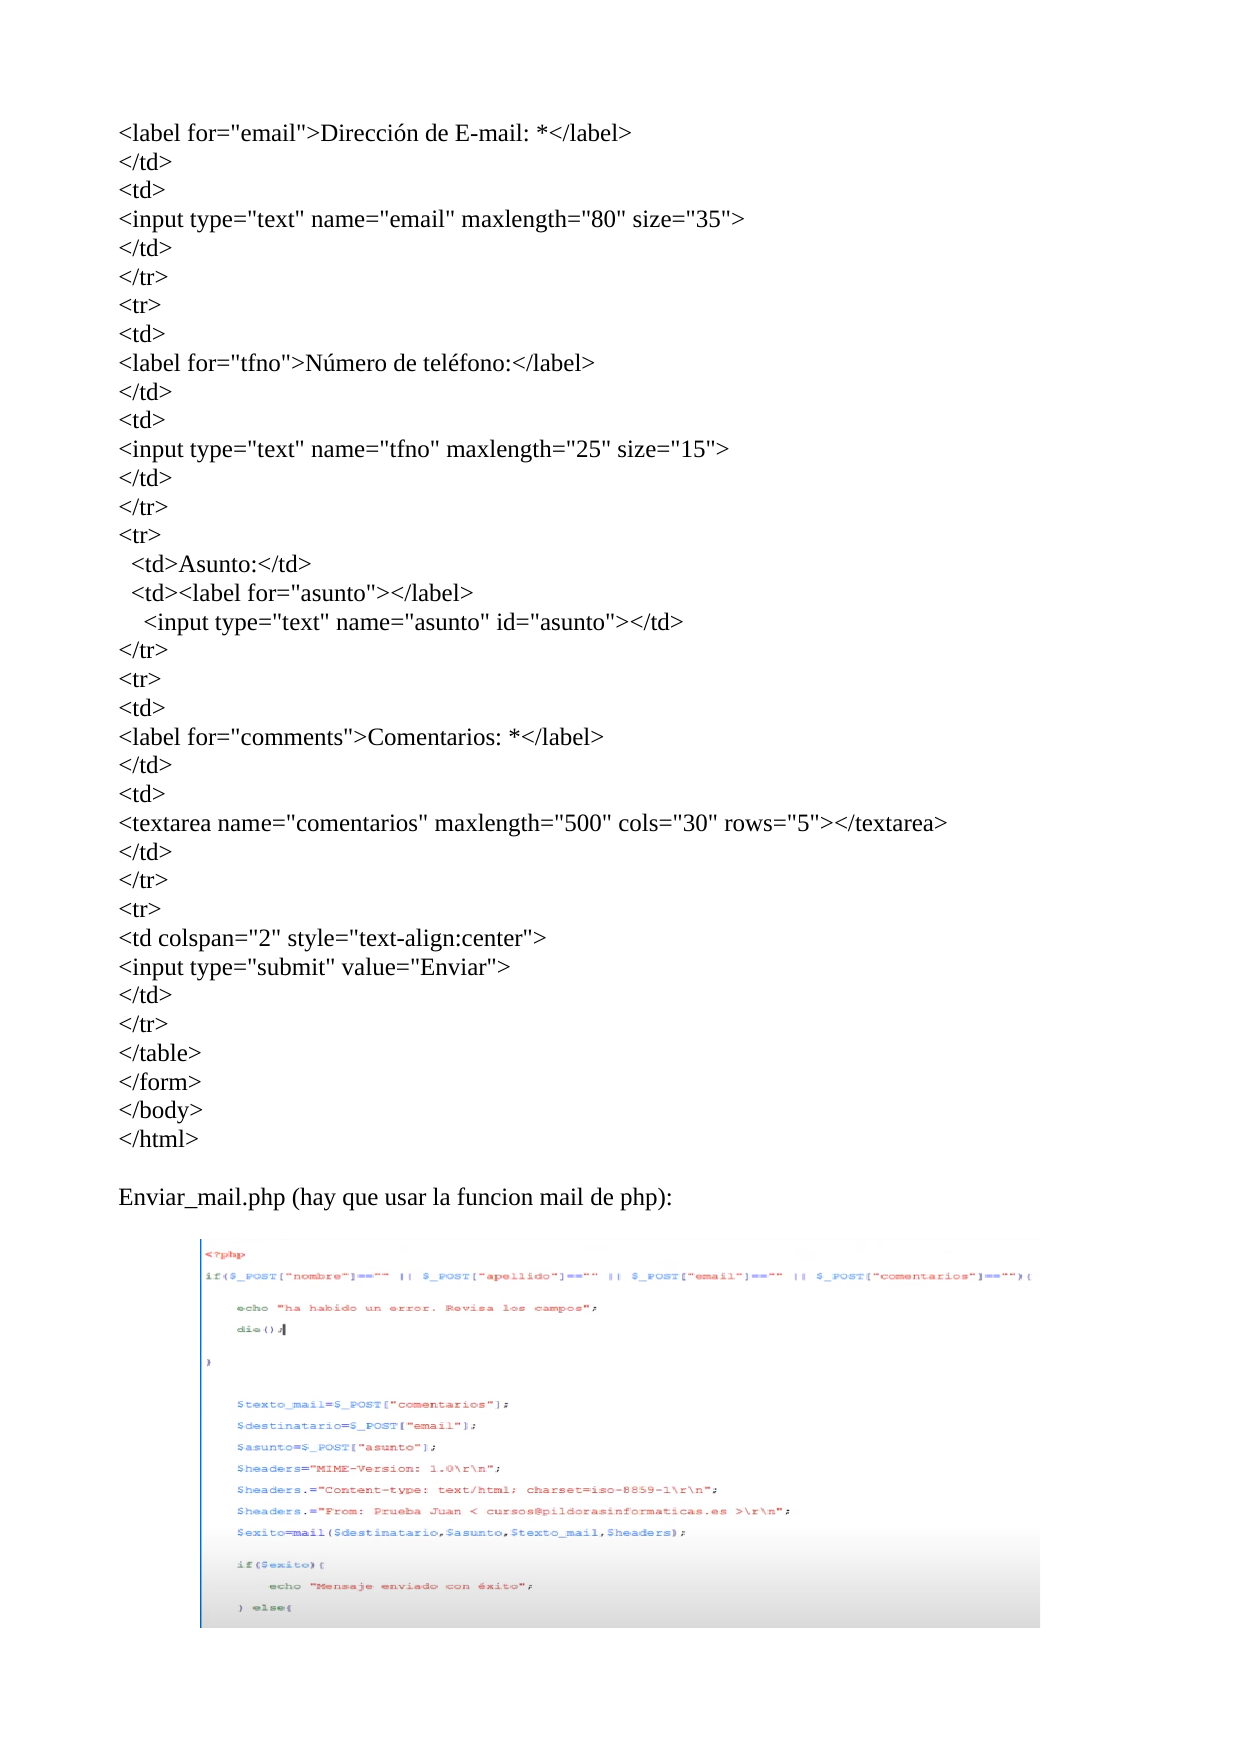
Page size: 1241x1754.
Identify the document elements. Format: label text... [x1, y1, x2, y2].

text <td><label for="asunto"></label> [118, 578, 1122, 607]
text <input type="text" name="asunto" id="asunto"></td> [118, 607, 1122, 636]
text <td> [118, 176, 1122, 204]
text <td> [118, 319, 1122, 348]
text <td> [118, 693, 1122, 722]
text <input type="text" name="email" maxlength="80" size="35"> [118, 204, 1122, 233]
text </body> [118, 1096, 1122, 1124]
text </tr> [118, 1009, 1122, 1038]
picture [200, 1239, 1041, 1628]
text <label for="tfno">Número de teléfono:</label> [118, 348, 1122, 377]
text </td> [118, 463, 1122, 492]
text <tr> [118, 664, 1122, 693]
text </td> [118, 377, 1122, 406]
text <td> [118, 406, 1122, 434]
text </table> [118, 1038, 1122, 1067]
text <input type="text" name="tfno" maxlength="25" size="15"> [118, 434, 1122, 463]
text </td> [118, 837, 1122, 866]
text </td> [118, 233, 1122, 262]
text </tr> [118, 636, 1122, 664]
text <label for="comments">Comentarios: *</label> [118, 722, 1122, 751]
text </form> [118, 1067, 1122, 1096]
text Enviar_mail.php (hay que usar la funcion mail de php): [118, 1182, 1122, 1211]
text </html> [118, 1124, 1122, 1153]
text </td> [118, 751, 1122, 779]
text <td> [118, 779, 1122, 808]
text <tr> [118, 291, 1122, 319]
text <textarea name="comentarios" maxlength="500" cols="30" rows="5"></textarea> [118, 808, 1122, 837]
text <td colspan="2" style="text-align:center"> [118, 923, 1122, 952]
text <tr> [118, 894, 1122, 923]
text <input type="submit" value="Enviar"> [118, 952, 1122, 981]
text <td>Asunto:</td> [118, 549, 1122, 578]
text </tr> [118, 262, 1122, 291]
text <tr> [118, 521, 1122, 549]
text </tr> [118, 492, 1122, 521]
text <label for="email">Dirección de E-mail: *</label> [118, 118, 1122, 147]
text </td> [118, 981, 1122, 1009]
text </td> [118, 147, 1122, 176]
text </tr> [118, 866, 1122, 894]
